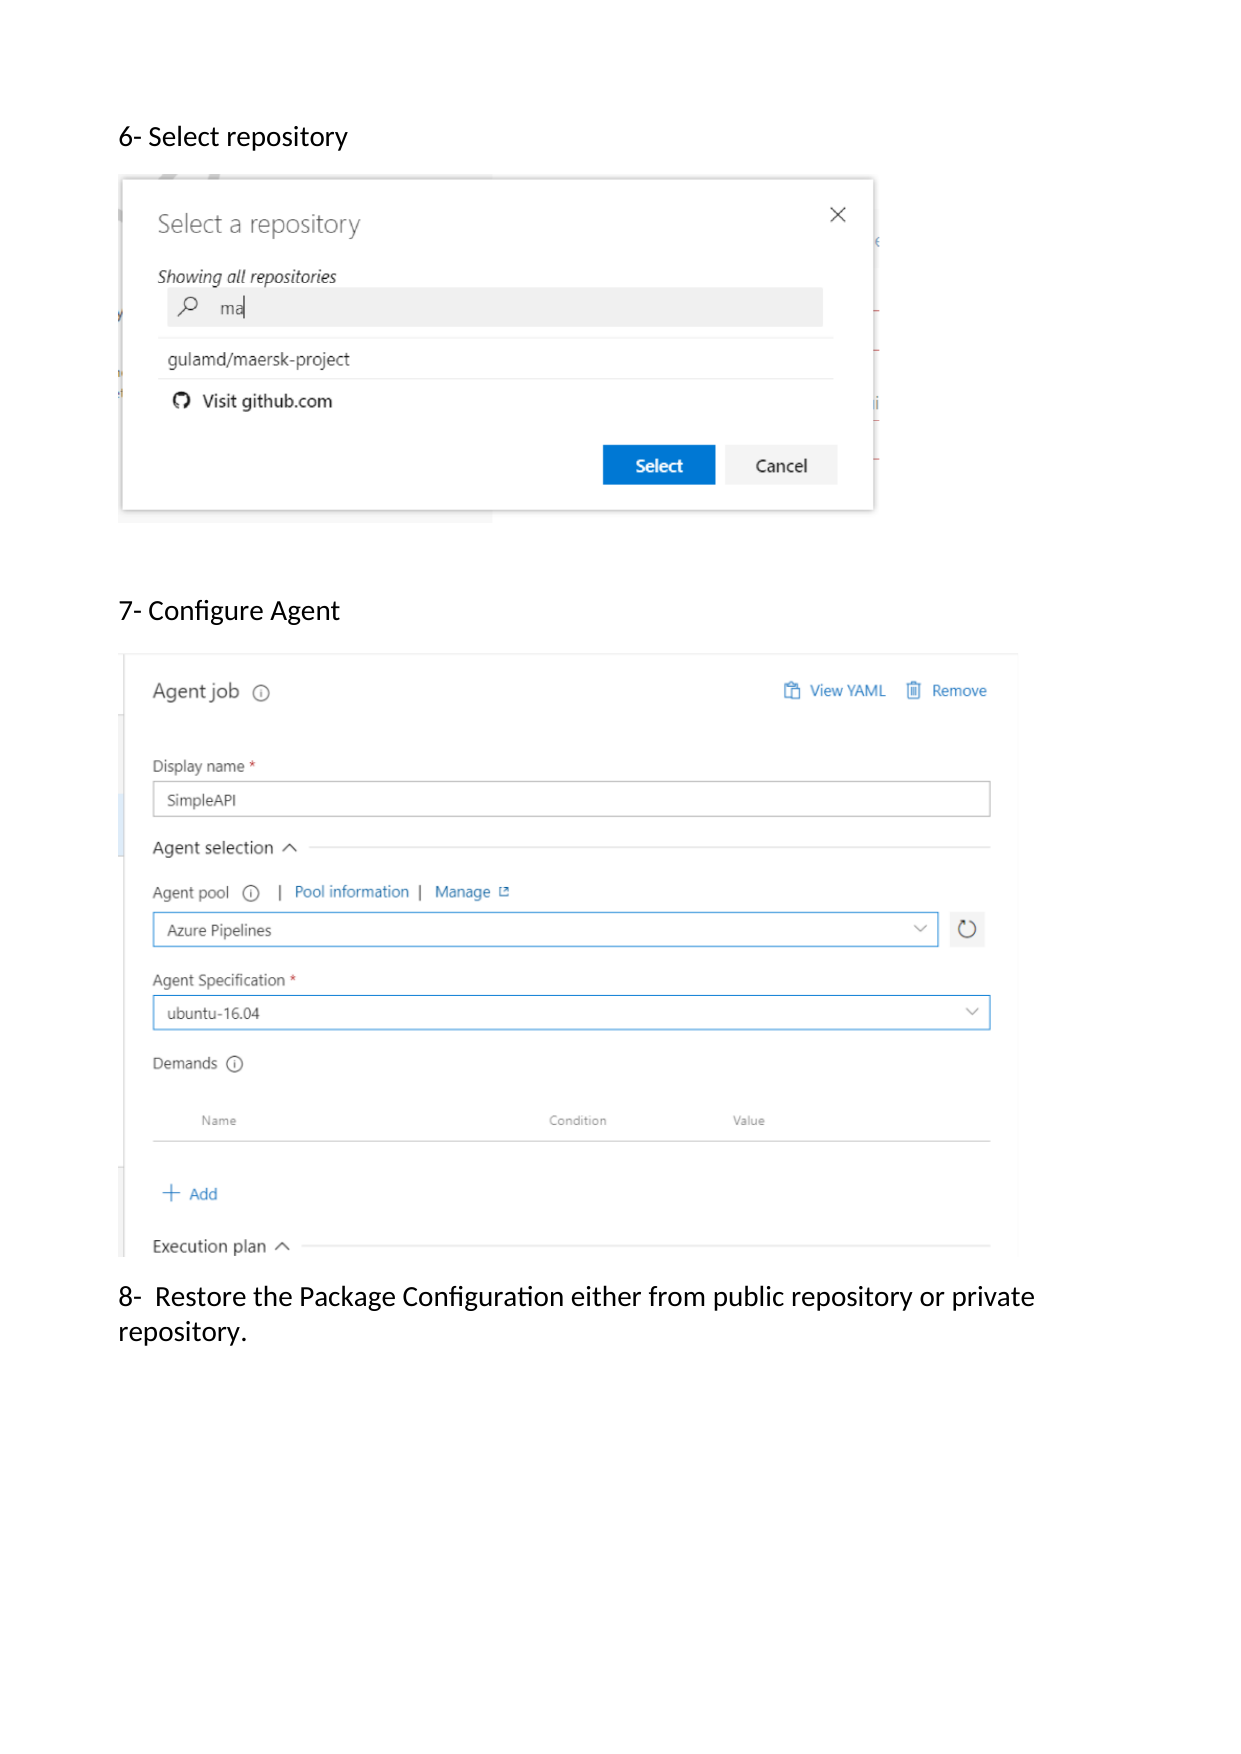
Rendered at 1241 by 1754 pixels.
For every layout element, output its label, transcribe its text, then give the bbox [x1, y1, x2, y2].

text 6- Select repository [118, 118, 1122, 154]
text 8- Restore the Package Configuration either from public repository or private repository. [118, 1278, 1122, 1349]
text 7- Configure Agent [118, 592, 1122, 628]
